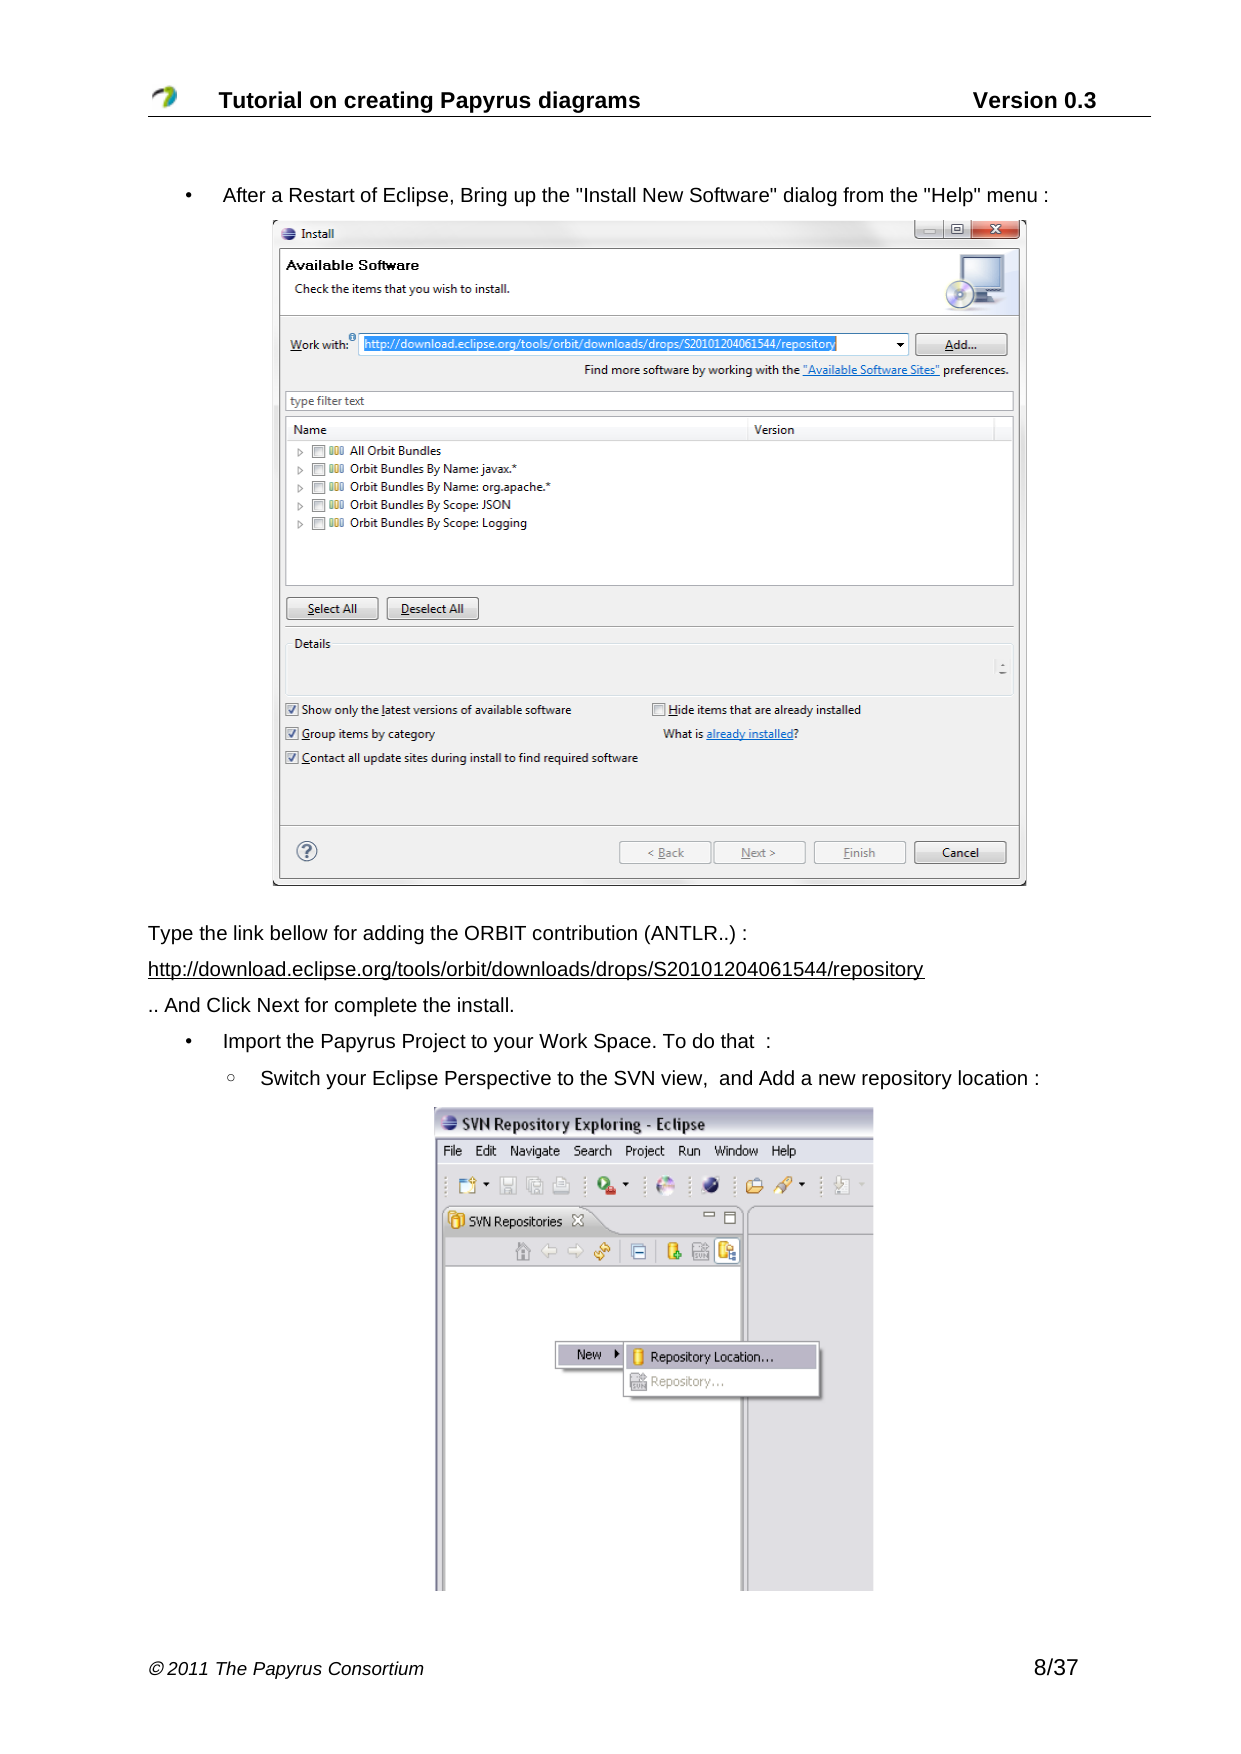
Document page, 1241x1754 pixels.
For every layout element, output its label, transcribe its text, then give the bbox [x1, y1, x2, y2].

text Type the link bellow for adding the ORBIT contribution (ANTLR..) : [148, 922, 1151, 945]
text http://download.eclipse.org/tools/orbit/downloads/drops/S20101204061544/repository [148, 958, 1151, 981]
picture [434, 1107, 874, 1591]
picture [272, 220, 1027, 886]
list Import the Papyrus Project to your Work Space. To do that : [185, 1030, 1151, 1053]
list Switch your Eclipse Perspective to the SVN view, and Add a new repository location : [223, 1066, 1151, 1089]
picture [152, 84, 177, 110]
text .. And Click Next for complete the install. [148, 994, 1151, 1017]
list After a Restart of Eclipse, Bring up the "Install New Software" dialog from the "Help" menu : [185, 184, 1151, 207]
